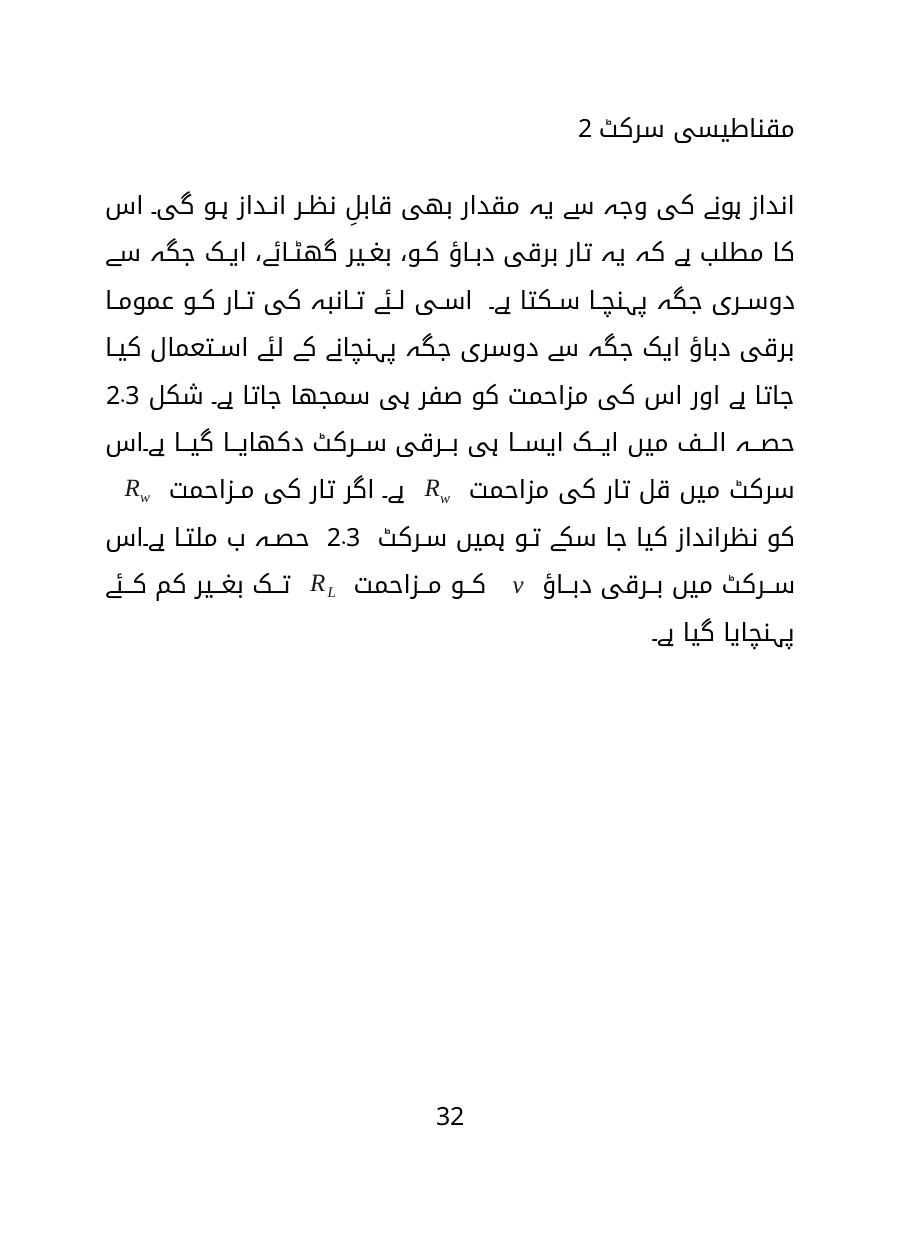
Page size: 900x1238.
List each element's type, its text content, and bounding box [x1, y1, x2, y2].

text برقی سرکٹ میں برقی دباؤ کی وجہ سے سرکٹ میں برقی رو پیدا ہوتا ہے۔ تانبہ کی موصلیت ہے جہاں موصلیت کی اکائی ہے۔لہٰذا تانبہ کی بنی تار کی برقی مزاحمت قابلِ نظرانداز ہوتی ہے۔اگر ایسی تار میں برقی روکا بہاو ہو، تو اس تار کی مزاحمت میں، اوہم کے قانون کے تحت، برقی دباؤ گھٹے گا اور اس گھٹنے کی مقدارہو گی۔کی قابلِ نظر انداز ہونے کی وجہ سے یہ مقدار بھی قابلِ نظر انداز ہو گی۔ اس کا مطلب ہے کہ یہ تار برقی دباؤ کو، بغیر گھٹائے، ایک جگہ سے دوسری جگہ پہنچا سکتا ہے۔ اسی لئے تانبہ کی تار کو عموما برقی دباؤ ایک جگہ سے دوسری جگہ پہنچانے کے لئے استعمال کیا جاتا ہے اور اس کی مزاحمت کو صفر ہی سمجھا جاتا ہے۔ شکل 2.3 حصہ الف میں ایک ایسا ہی برقی سرکٹ دکھایا گیا ہے۔اس سرکٹ میں قل تار کی مزاحمتہے۔ اگر تار کی مزاحمت کو نظرانداز کیا جا سکے تو ہمیں سرکٹ 2.3 حصہ ب ملتا ہے۔اس سرکٹ میں برقی دباؤ کو مزاحمتتک بغیر کم کئے پہنچایا گیا ہے۔ [105, 182, 795, 656]
